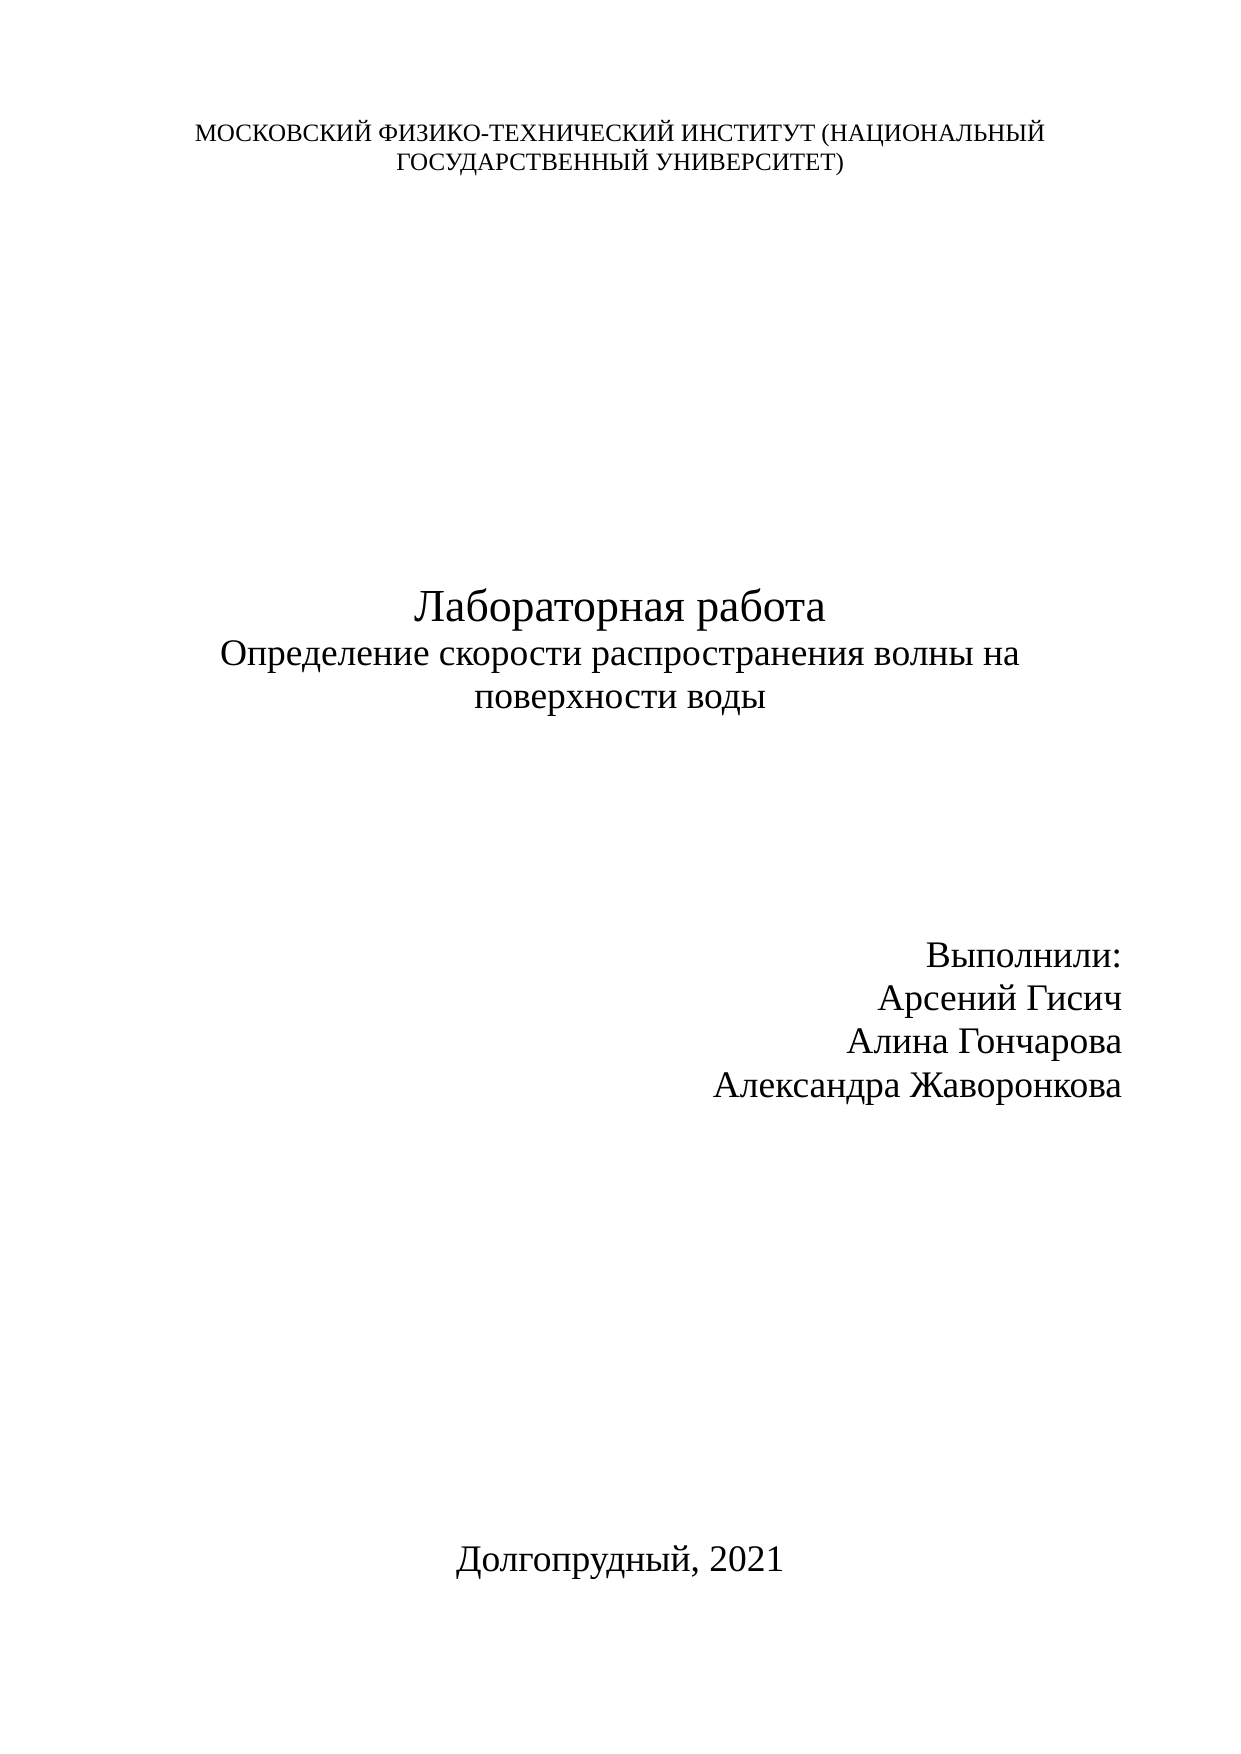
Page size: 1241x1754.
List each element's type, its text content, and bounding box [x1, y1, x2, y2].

text Арсений Гисич [118, 976, 1122, 1019]
text МОСКОВСКИЙ ФИЗИКО-ТЕХНИЧЕСКИЙ ИНСТИТУТ (НАЦИОНАЛЬНЫЙ ГОСУДАРСТВЕННЫЙ УНИВЕРСИТЕТ) [118, 118, 1122, 176]
text Лабораторная работа [118, 578, 1122, 631]
text Алина Гончарова [118, 1019, 1122, 1062]
text Определение скорости распространения волны на поверхности воды [118, 631, 1122, 717]
text Долгопрудный, 2021 [118, 1536, 1122, 1579]
text Выполнили: [118, 933, 1122, 976]
text Александра Жаворонкова [118, 1062, 1122, 1105]
